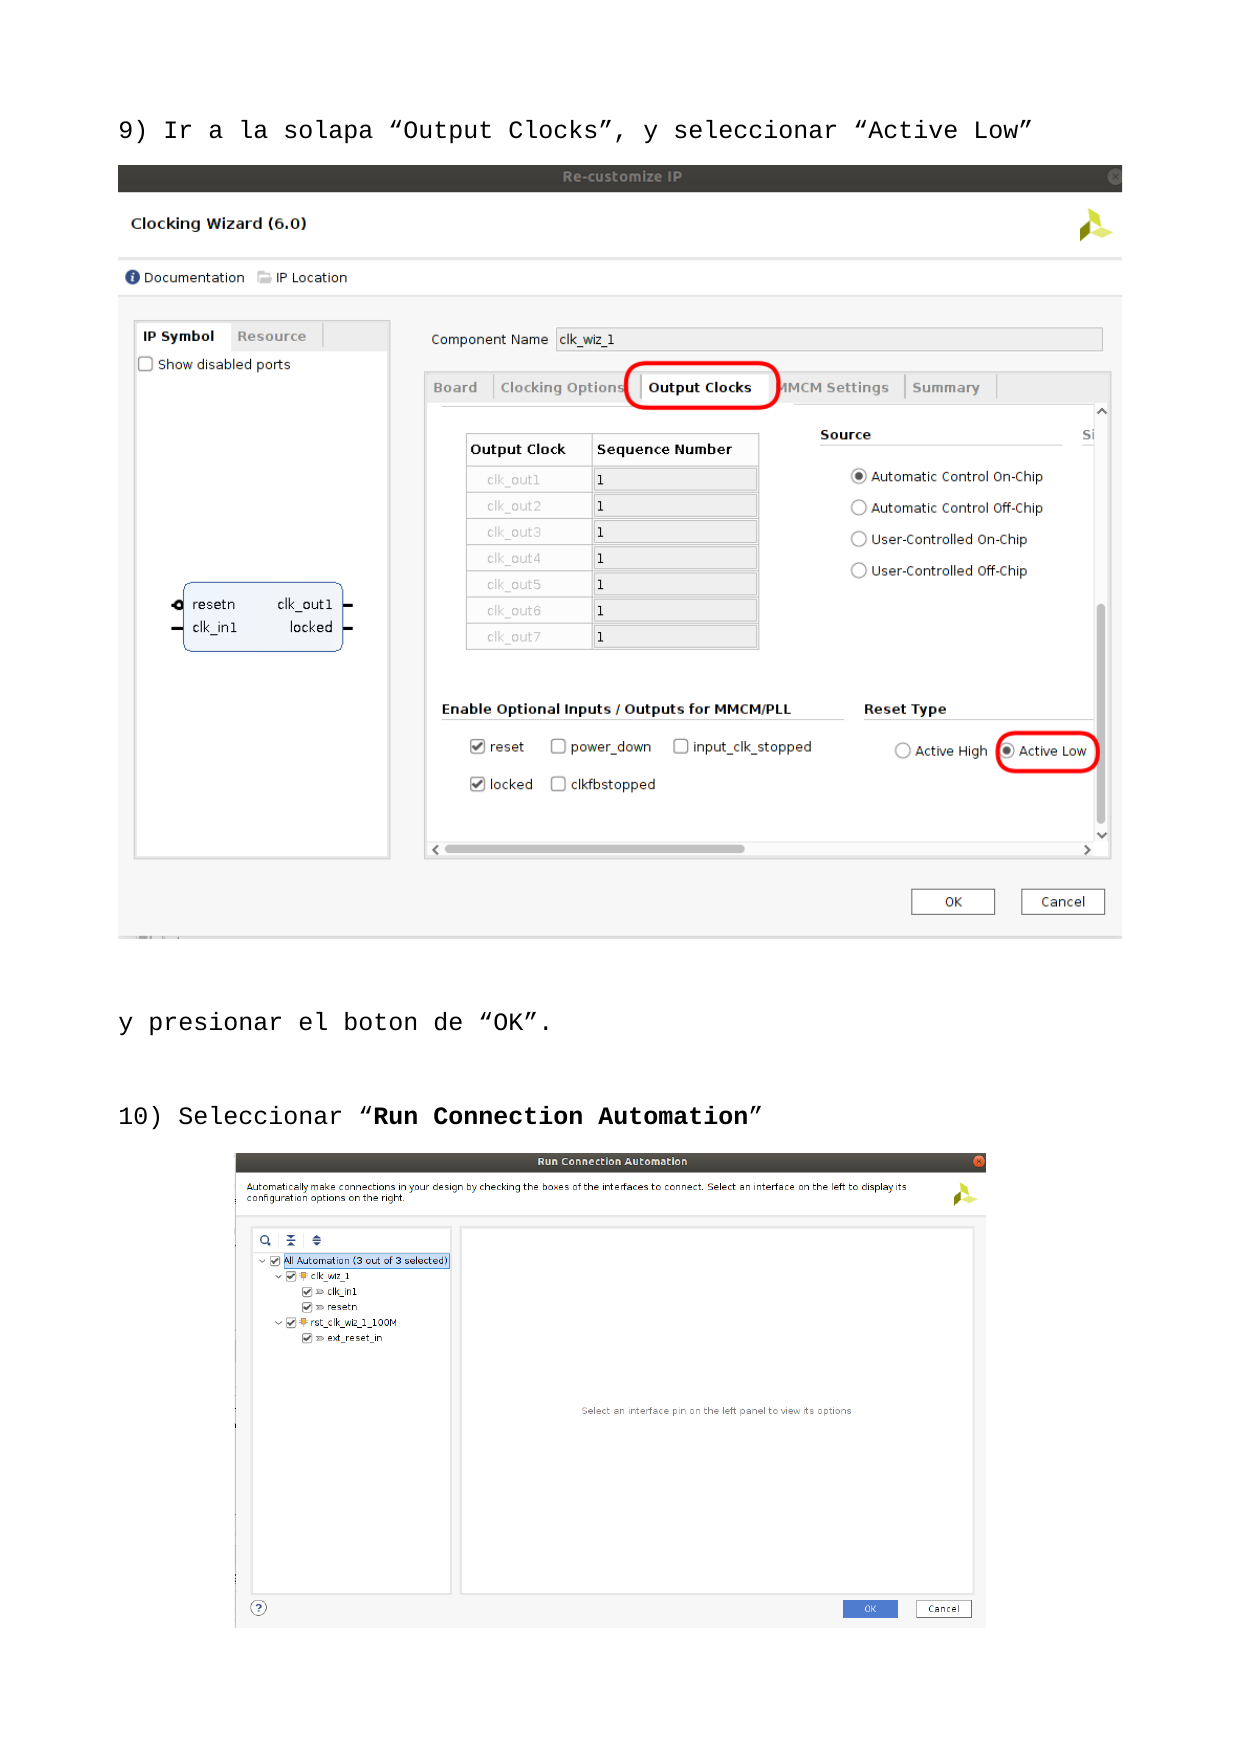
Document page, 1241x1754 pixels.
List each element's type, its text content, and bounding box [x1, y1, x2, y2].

text y presionar el boton de “OK”. [118, 1009, 1122, 1038]
picture [234, 1153, 986, 1628]
text 10) Seleccionar “Run Connection Automation” [118, 1104, 1122, 1132]
picture [118, 165, 1123, 939]
text 9) Ir a la solapa “Output Clocks”, y seleccionar “Active Low” [118, 118, 1122, 146]
